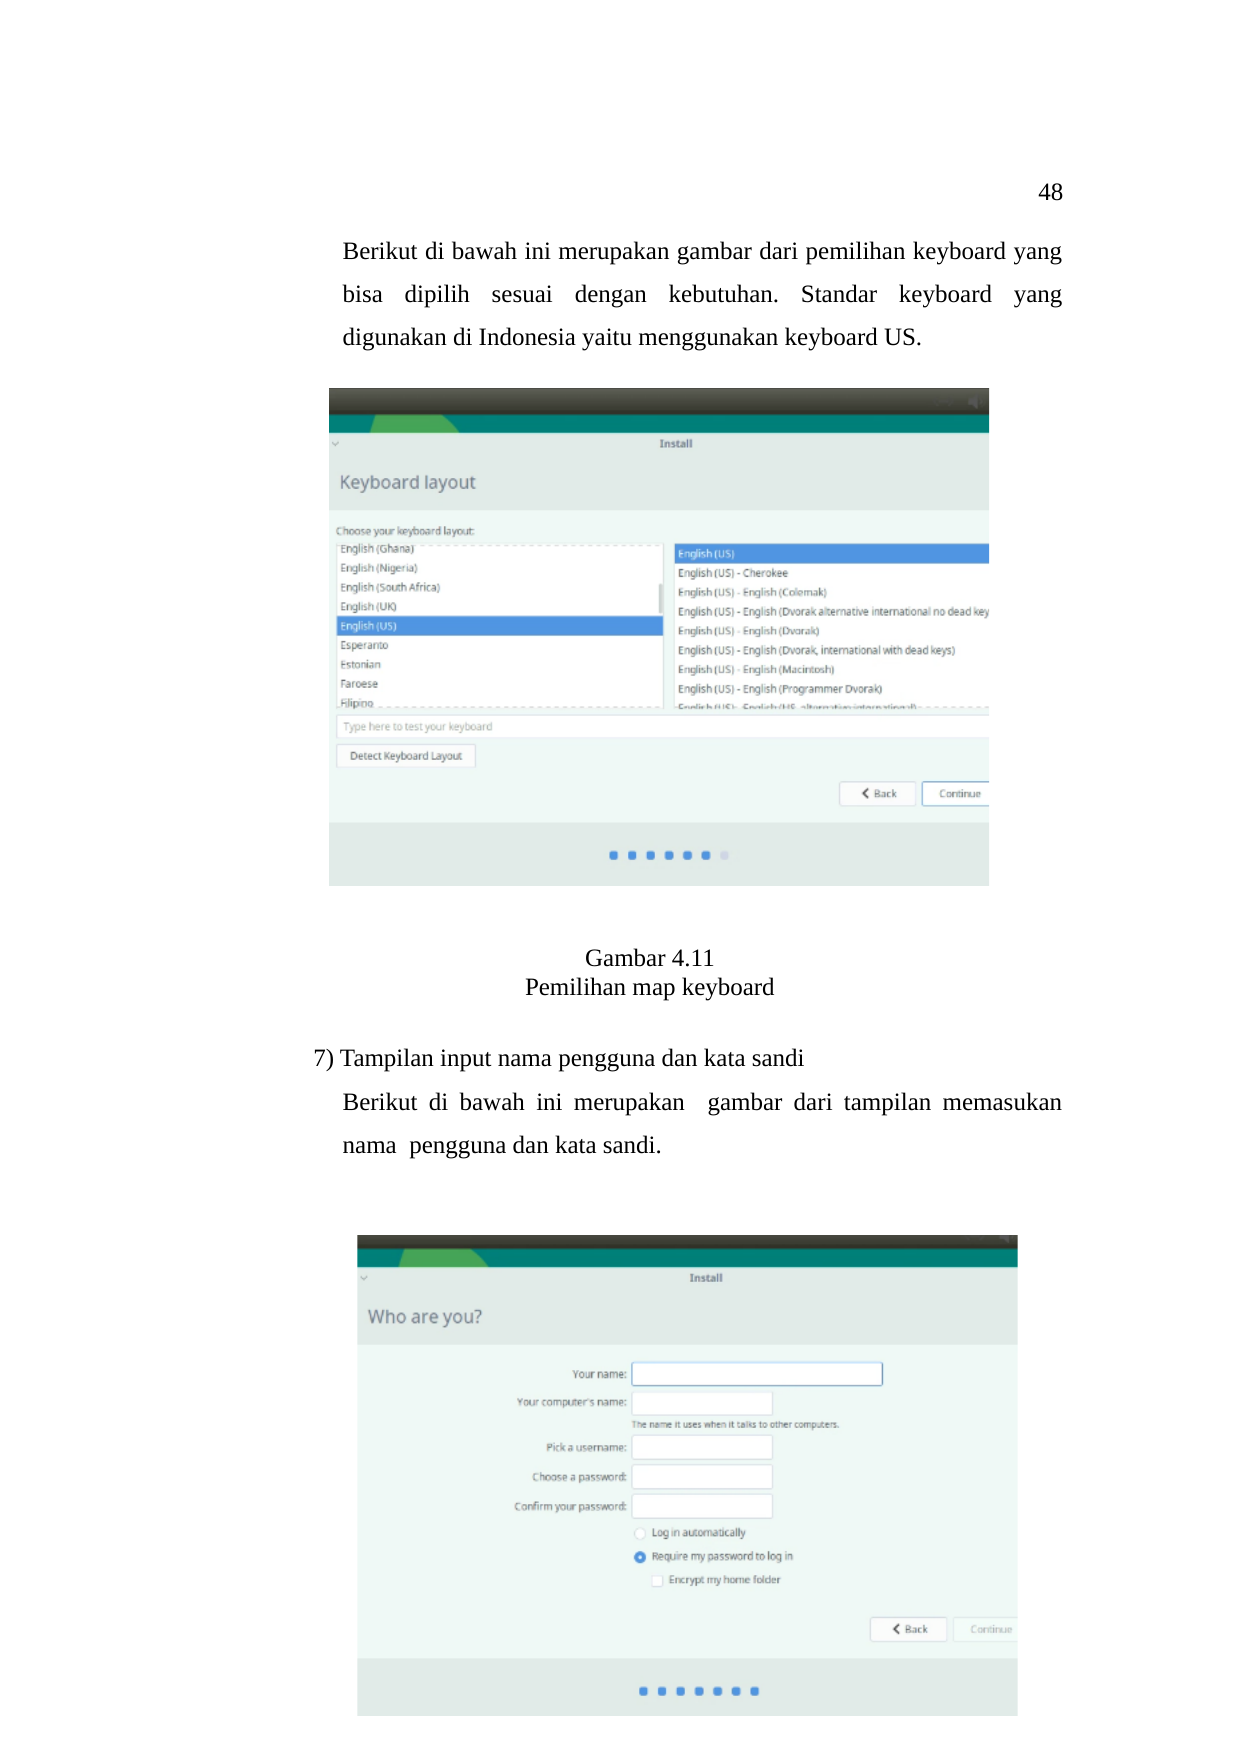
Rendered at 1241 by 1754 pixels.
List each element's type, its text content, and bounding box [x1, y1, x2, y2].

text Gambar 4.11 [236, 943, 1063, 972]
picture [357, 1235, 1018, 1716]
text Berikut di bawah ini merupakan gambar dari tampilan memasukan nama pengguna dan kata sandi. [342, 1087, 1063, 1158]
text 7) Tampilan input nama pengguna dan kata sandi [313, 1043, 1063, 1072]
text Pemilihan map keyboard [236, 972, 1063, 1000]
text Berikut di bawah ini merupakan gambar dari pemilihan keyboard yang bisa dipilih sesuai dengan kebutuhan. Standar keyboard yang digunakan di Indonesia yaitu menggunakan keyboard US. [342, 236, 1063, 351]
picture [329, 388, 990, 886]
